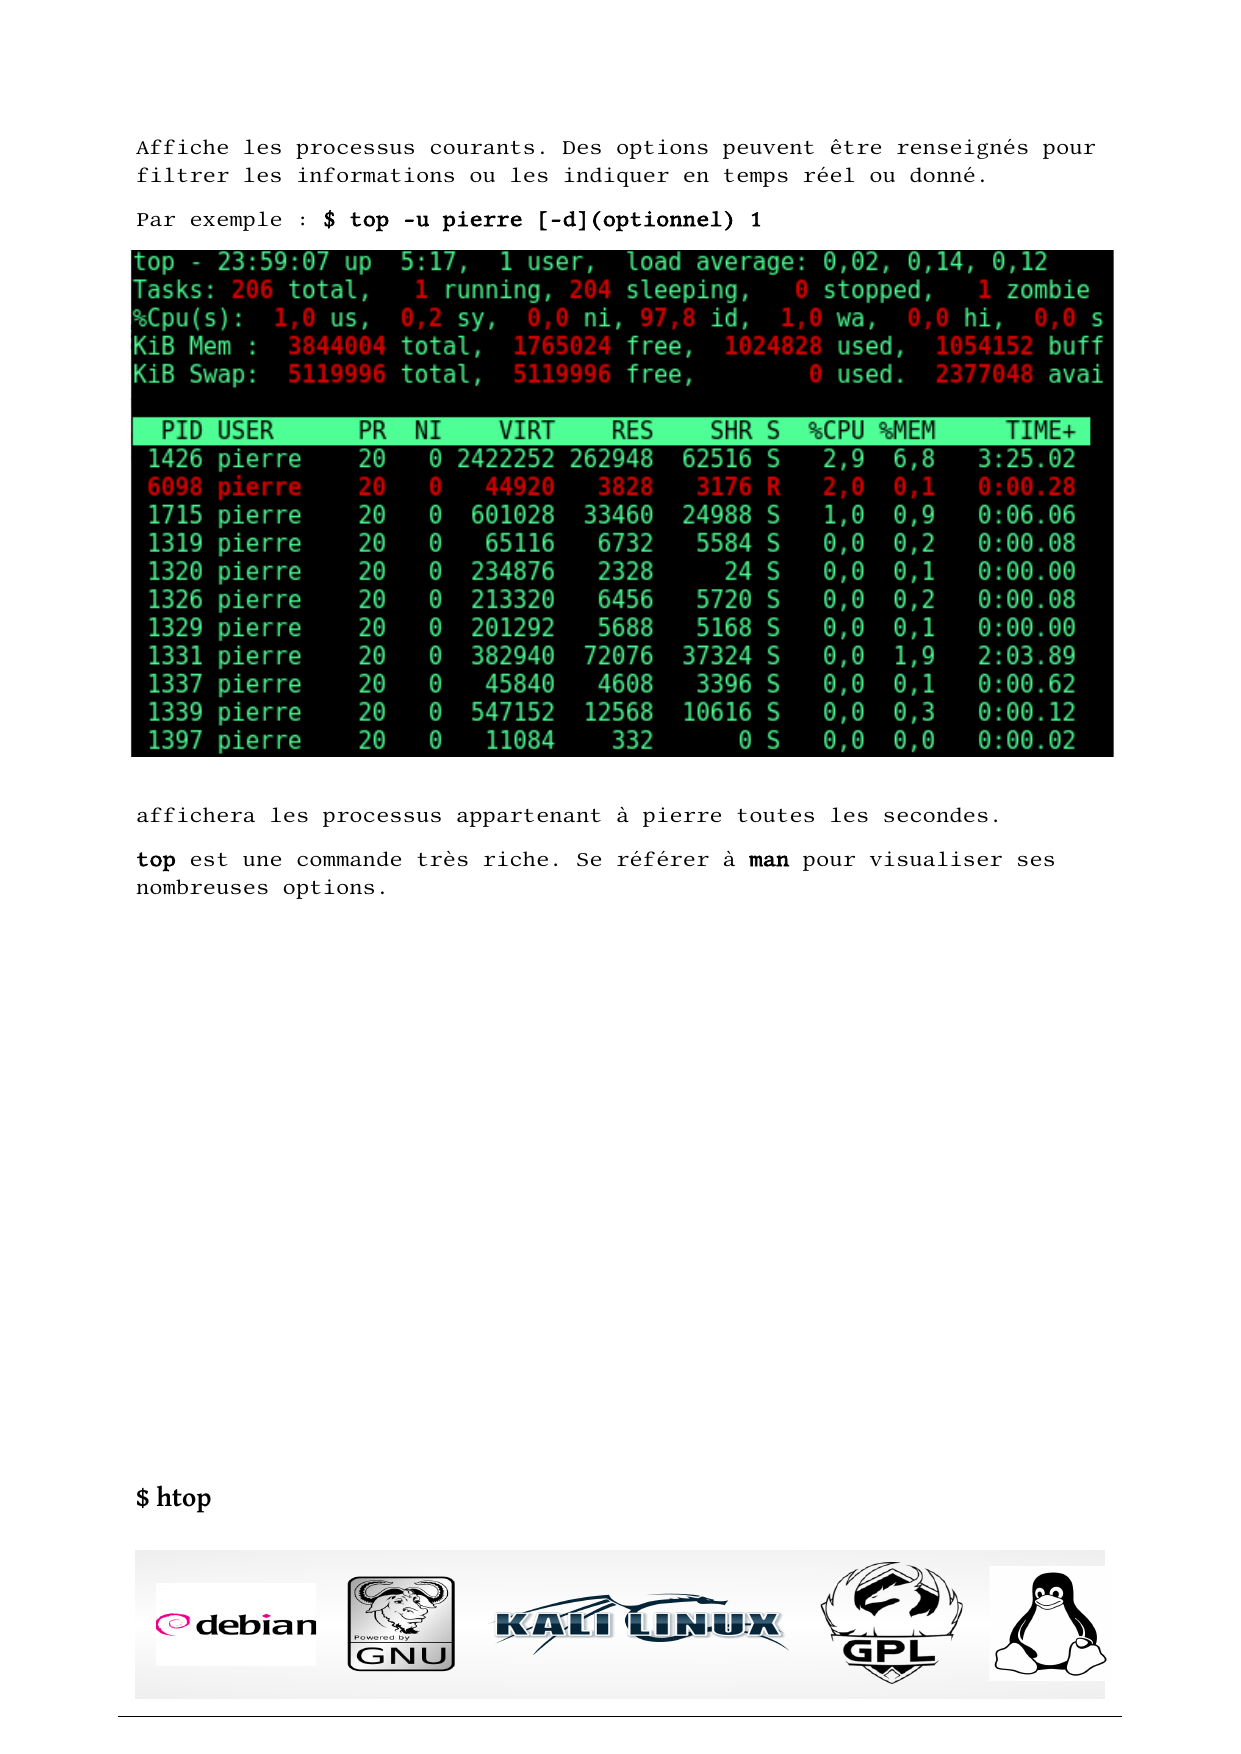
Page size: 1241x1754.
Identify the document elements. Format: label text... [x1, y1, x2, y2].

text $ htop [136, 1483, 1104, 1514]
text affichera les processus appartenant à pierre toutes les secondes. [136, 804, 1104, 828]
text top est une commande très riche. Se référer à man pour visualiser ses nombreuses options. [136, 847, 1104, 899]
picture [989, 1566, 1112, 1681]
text Affiche les processus courants. Des options peuvent être renseignés pour filtrer les informations ou les indiquer en temps réel ou donné. [136, 136, 1104, 188]
picture [156, 1583, 317, 1666]
picture [130, 250, 1114, 757]
picture [476, 1579, 799, 1670]
picture [820, 1562, 963, 1684]
picture [341, 1573, 460, 1674]
text Par exemple : $ top -u pierre [-d](optionnel) 1 [136, 207, 1104, 231]
